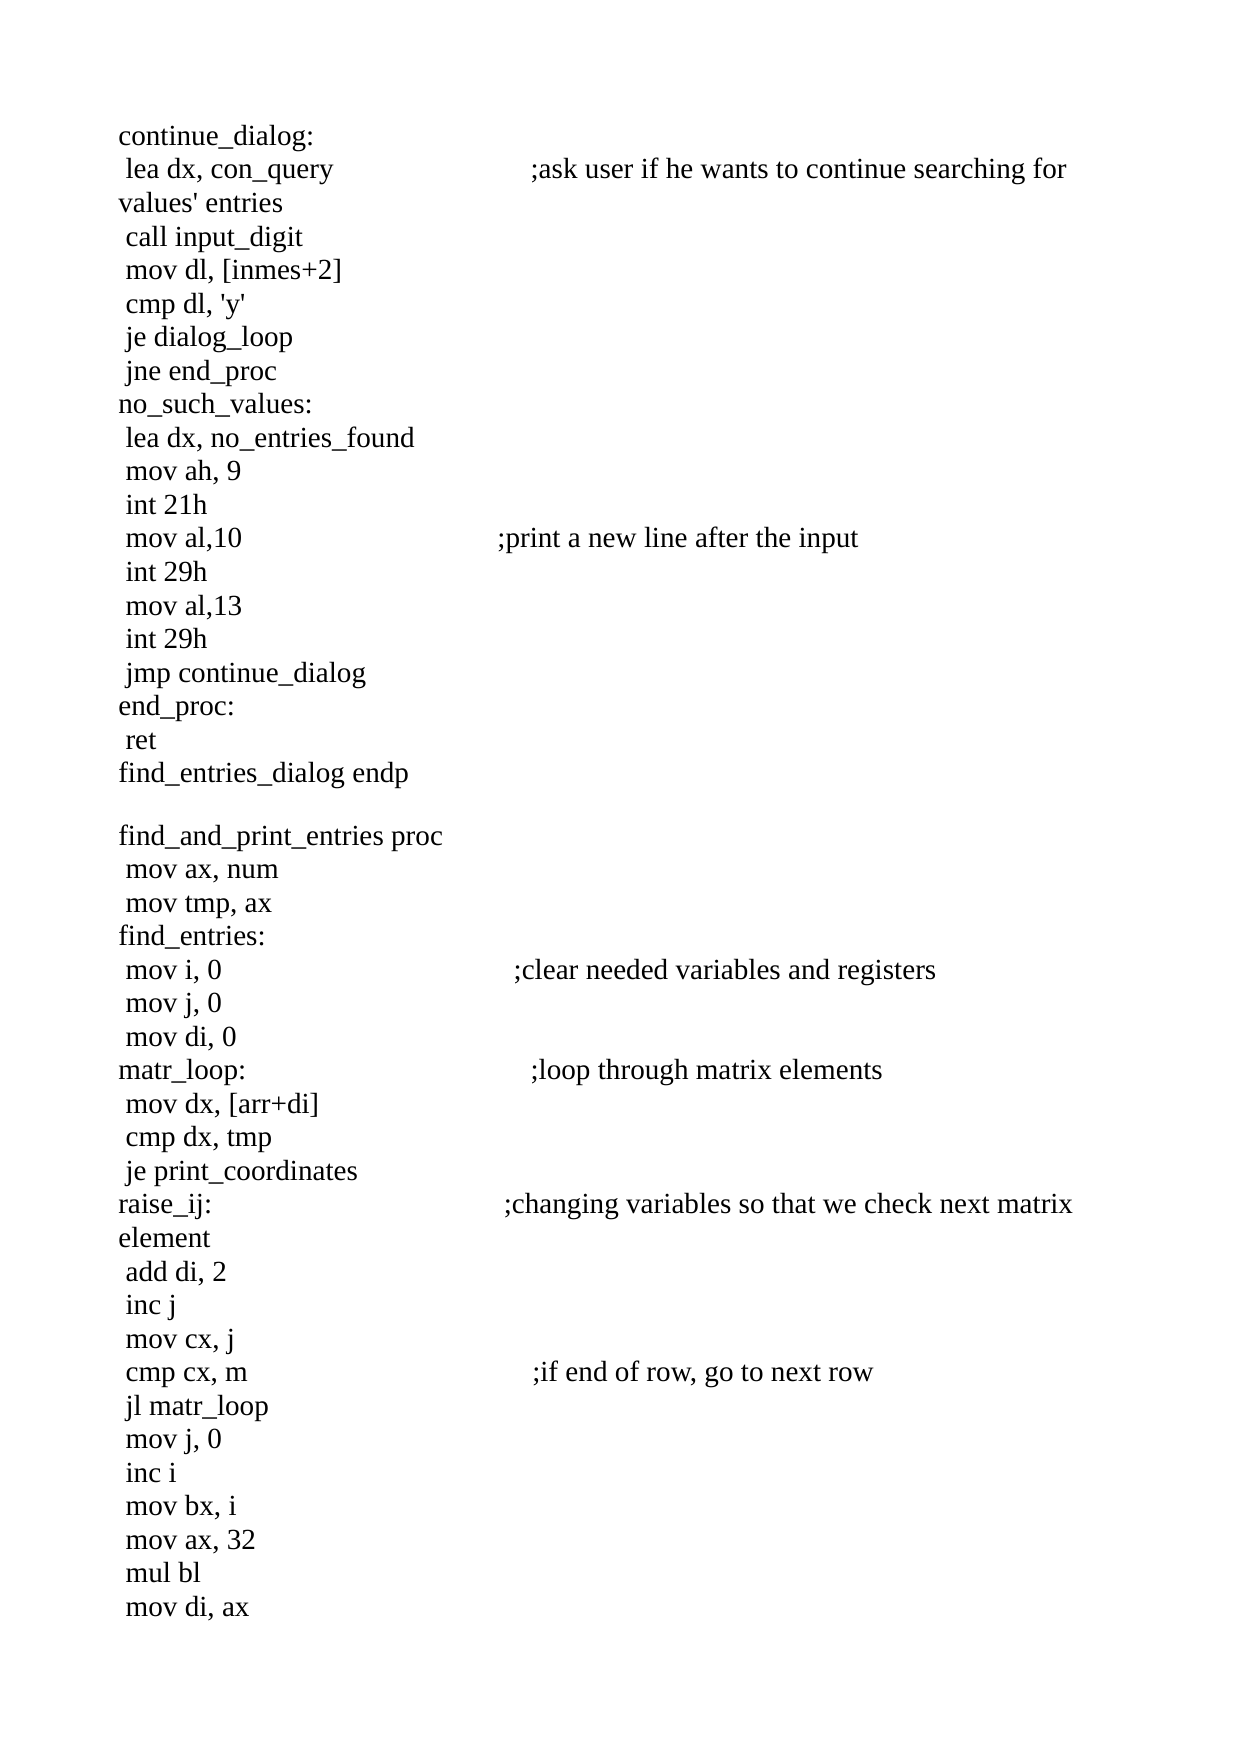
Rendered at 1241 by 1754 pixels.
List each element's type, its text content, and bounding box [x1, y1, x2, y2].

text find_and_print_entries proc [118, 818, 1122, 851]
text lea dx, no_entries_found [118, 420, 1122, 453]
text mov cx, j [118, 1321, 1122, 1354]
text mul bl [118, 1556, 1122, 1589]
text raise_ij: ;changing variables so that we check next matrix element [118, 1187, 1122, 1254]
text int 29h [118, 621, 1122, 655]
text mov di, ax [118, 1589, 1122, 1623]
text ret [118, 722, 1122, 755]
text mov ax, num [118, 851, 1122, 885]
text mov tmp, ax [118, 885, 1122, 918]
text cmp dl, 'y' [118, 286, 1122, 319]
text int 29h [118, 554, 1122, 588]
text find_entries: [118, 918, 1122, 952]
text mov j, 0 [118, 985, 1122, 1019]
text mov ax, 32 [118, 1522, 1122, 1556]
text cmp cx, m ;if end of row, go to next row [118, 1354, 1122, 1388]
text mov i, 0 ;clear needed variables and registers [118, 952, 1122, 985]
text matr_loop: ;loop through matrix elements [118, 1052, 1122, 1086]
text cmp dx, tmp [118, 1119, 1122, 1153]
text inc i [118, 1455, 1122, 1488]
text no_such_values: [118, 386, 1122, 420]
text je print_coordinates [118, 1153, 1122, 1187]
text jl matr_loop [118, 1388, 1122, 1421]
text mov al,13 [118, 588, 1122, 621]
text int 21h [118, 487, 1122, 521]
text lea dx, con_query ;ask user if he wants to continue searching for values' entries [118, 152, 1122, 219]
text jmp continue_dialog [118, 655, 1122, 688]
text inc j [118, 1287, 1122, 1321]
text jne end_proc [118, 353, 1122, 386]
text continue_dialog: [118, 118, 1122, 152]
text mov j, 0 [118, 1421, 1122, 1455]
text add di, 2 [118, 1254, 1122, 1287]
text mov ah, 9 [118, 453, 1122, 487]
text je dialog_loop [118, 319, 1122, 353]
text end_proc: [118, 688, 1122, 722]
text mov di, 0 [118, 1019, 1122, 1052]
text mov dl, [inmes+2] [118, 252, 1122, 286]
text mov bx, i [118, 1488, 1122, 1522]
text call input_digit [118, 219, 1122, 252]
text mov dx, [arr+di] [118, 1086, 1122, 1119]
text mov al,10 ;print a new line after the input [118, 521, 1122, 554]
text find_entries_dialog endp [118, 755, 1122, 789]
